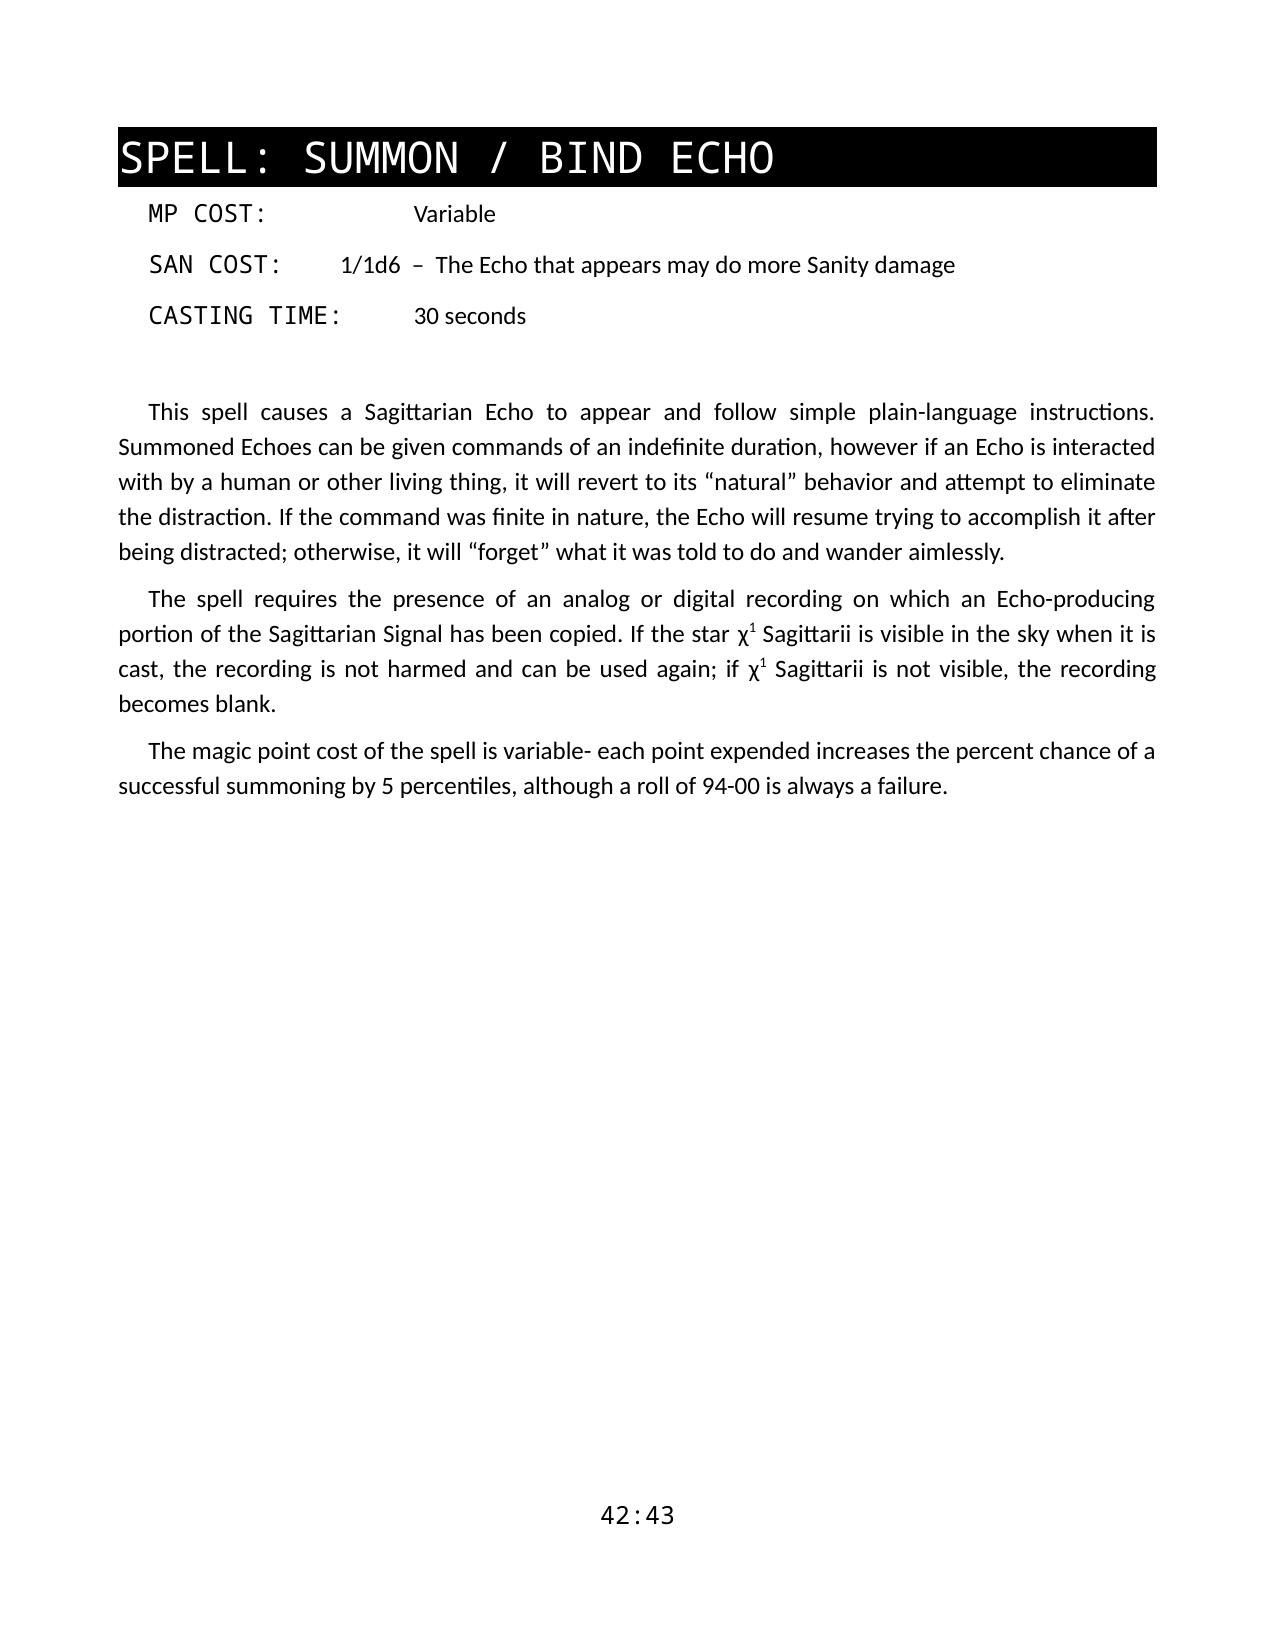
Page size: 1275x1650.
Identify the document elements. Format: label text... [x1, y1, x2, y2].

subtitle SPELL: SUMMON / BIND ECHO [118, 127, 1157, 187]
text SAN COST: 1/1d6 – The Echo that appears may do more Sanity damage [118, 247, 1157, 281]
text MP COST: Variable [118, 196, 1157, 230]
text CASTING TIME: 30 seconds [118, 298, 1157, 332]
text The magic point cost of the spell is variable- each point expended increases the percent chance of a successful summoning by 5 percentiles, although a roll of 94-00 is always a failure. [118, 735, 1157, 801]
text This spell causes a Sagittarian Echo to appear and follow simple plain-language instructions. Summoned Echoes can be given commands of an indefinite duration, however if an Echo is interacted with by a human or other living thing, it will revert to its “natural” behavior and attempt to eliminate the distraction. If the command was finite in nature, the Echo will resume trying to accomplish it after being distracted; otherwise, it will “forget” what it was told to do and wander aimlessly. [118, 396, 1157, 567]
text The spell requires the presence of an analog or digital recording on which an Echo-producing portion of the Sagittarian Signal has been copied. If the star χ1 Sagittarii is visible in the sky when it is cast, the recording is not harmed and can be used again; if χ1 Sagittarii is not visible, the recording becomes blank. [118, 583, 1157, 718]
